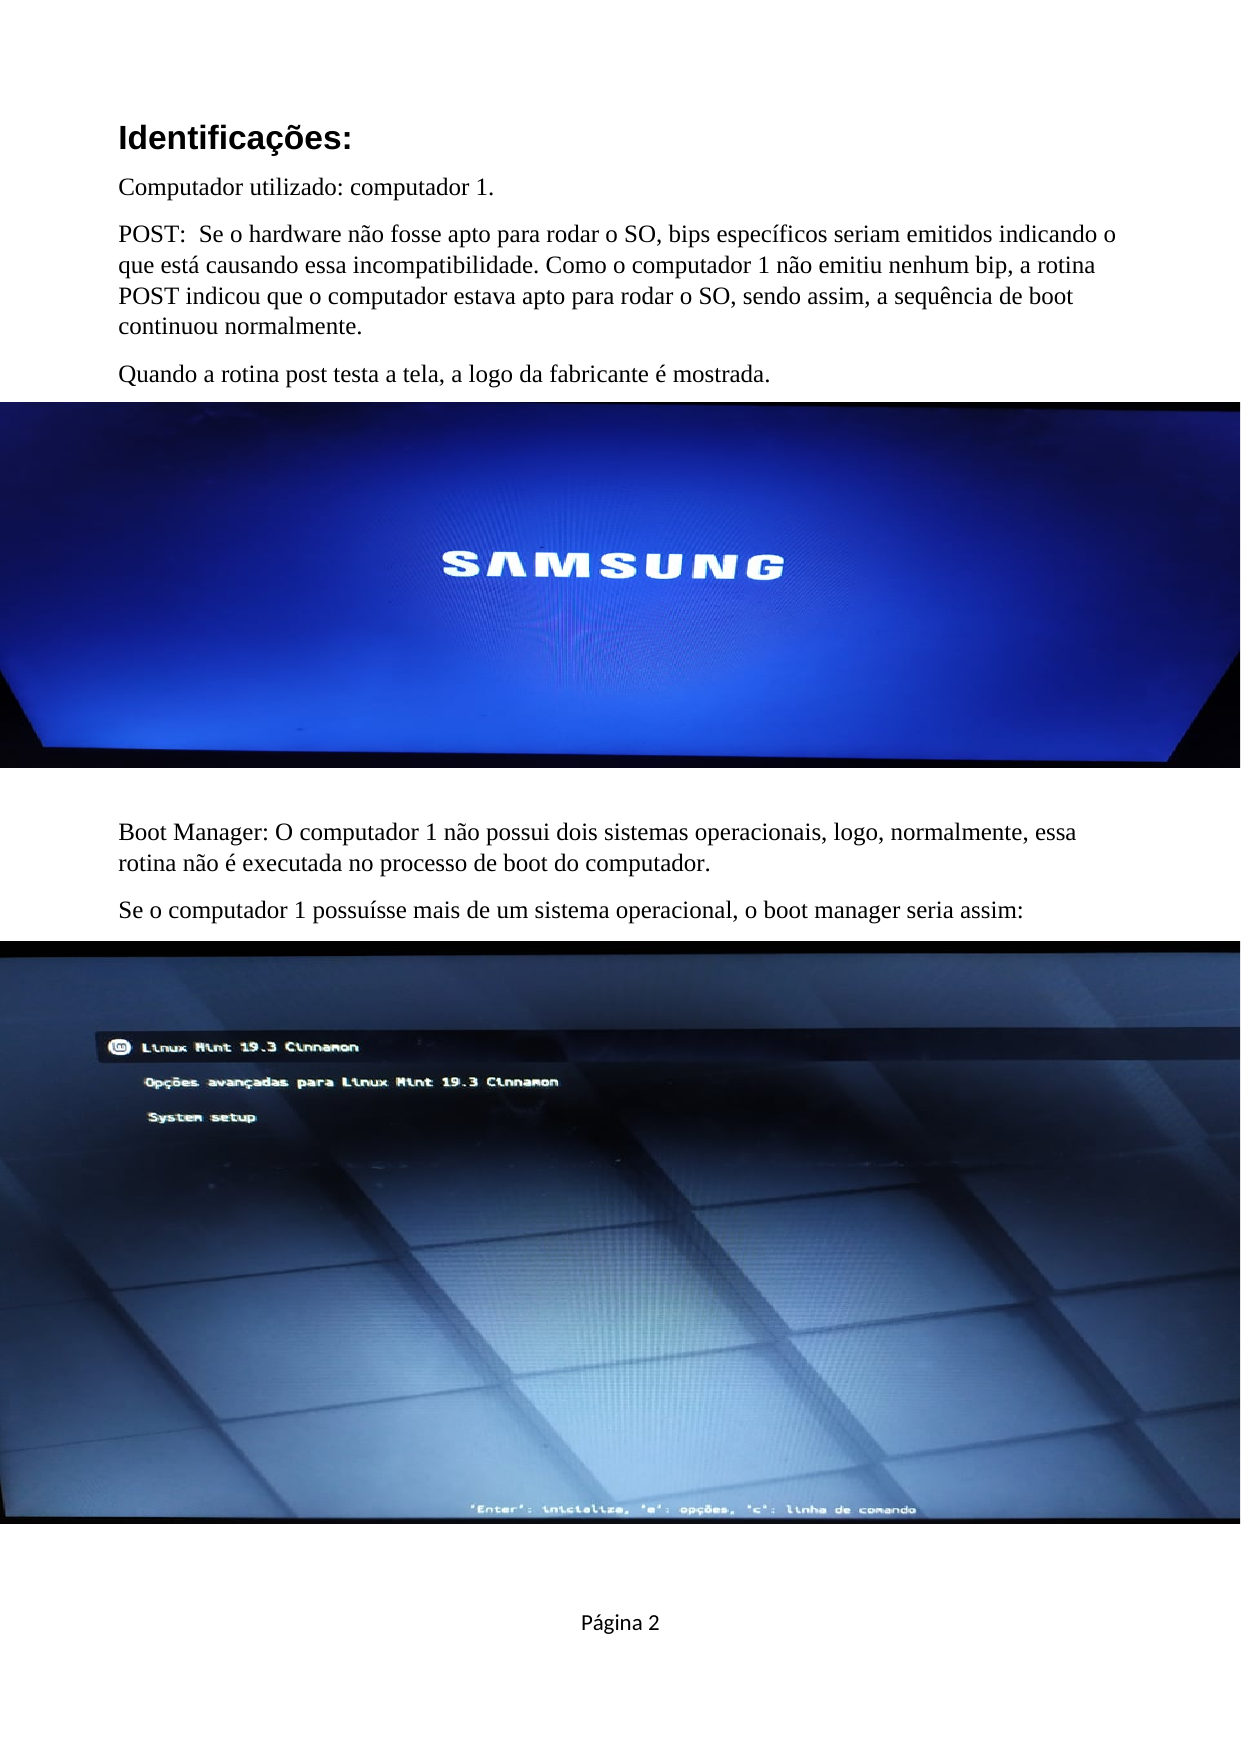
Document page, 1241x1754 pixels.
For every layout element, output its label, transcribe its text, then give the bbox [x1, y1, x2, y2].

text Boot Manager: O computador 1 não possui dois sistemas operacionais, logo, normalmente, essa rotina não é executada no processo de boot do computador. [118, 817, 1122, 877]
text Quando a rotina post testa a tela, a logo da fabricante é mostrada. [118, 359, 1122, 388]
text POST: Se o hardware não fosse apto para rodar o SO, bips específicos seriam emitidos indicando o que está causando essa incompatibilidade. Como o computador 1 não emitiu nenhum bip, a rotina POST indicou que o computador estava apto para rodar o SO, sendo assim, a sequência de boot continuou normalmente. [118, 219, 1122, 340]
text Se o computador 1 possuísse mais de um sistema operacional, o boot manager seria assim: [118, 896, 1122, 924]
subtitle Identificações: [118, 118, 1122, 157]
text Computador utilizado: computador 1. [118, 172, 1122, 201]
picture [0, 402, 1241, 768]
picture [0, 941, 1241, 1524]
